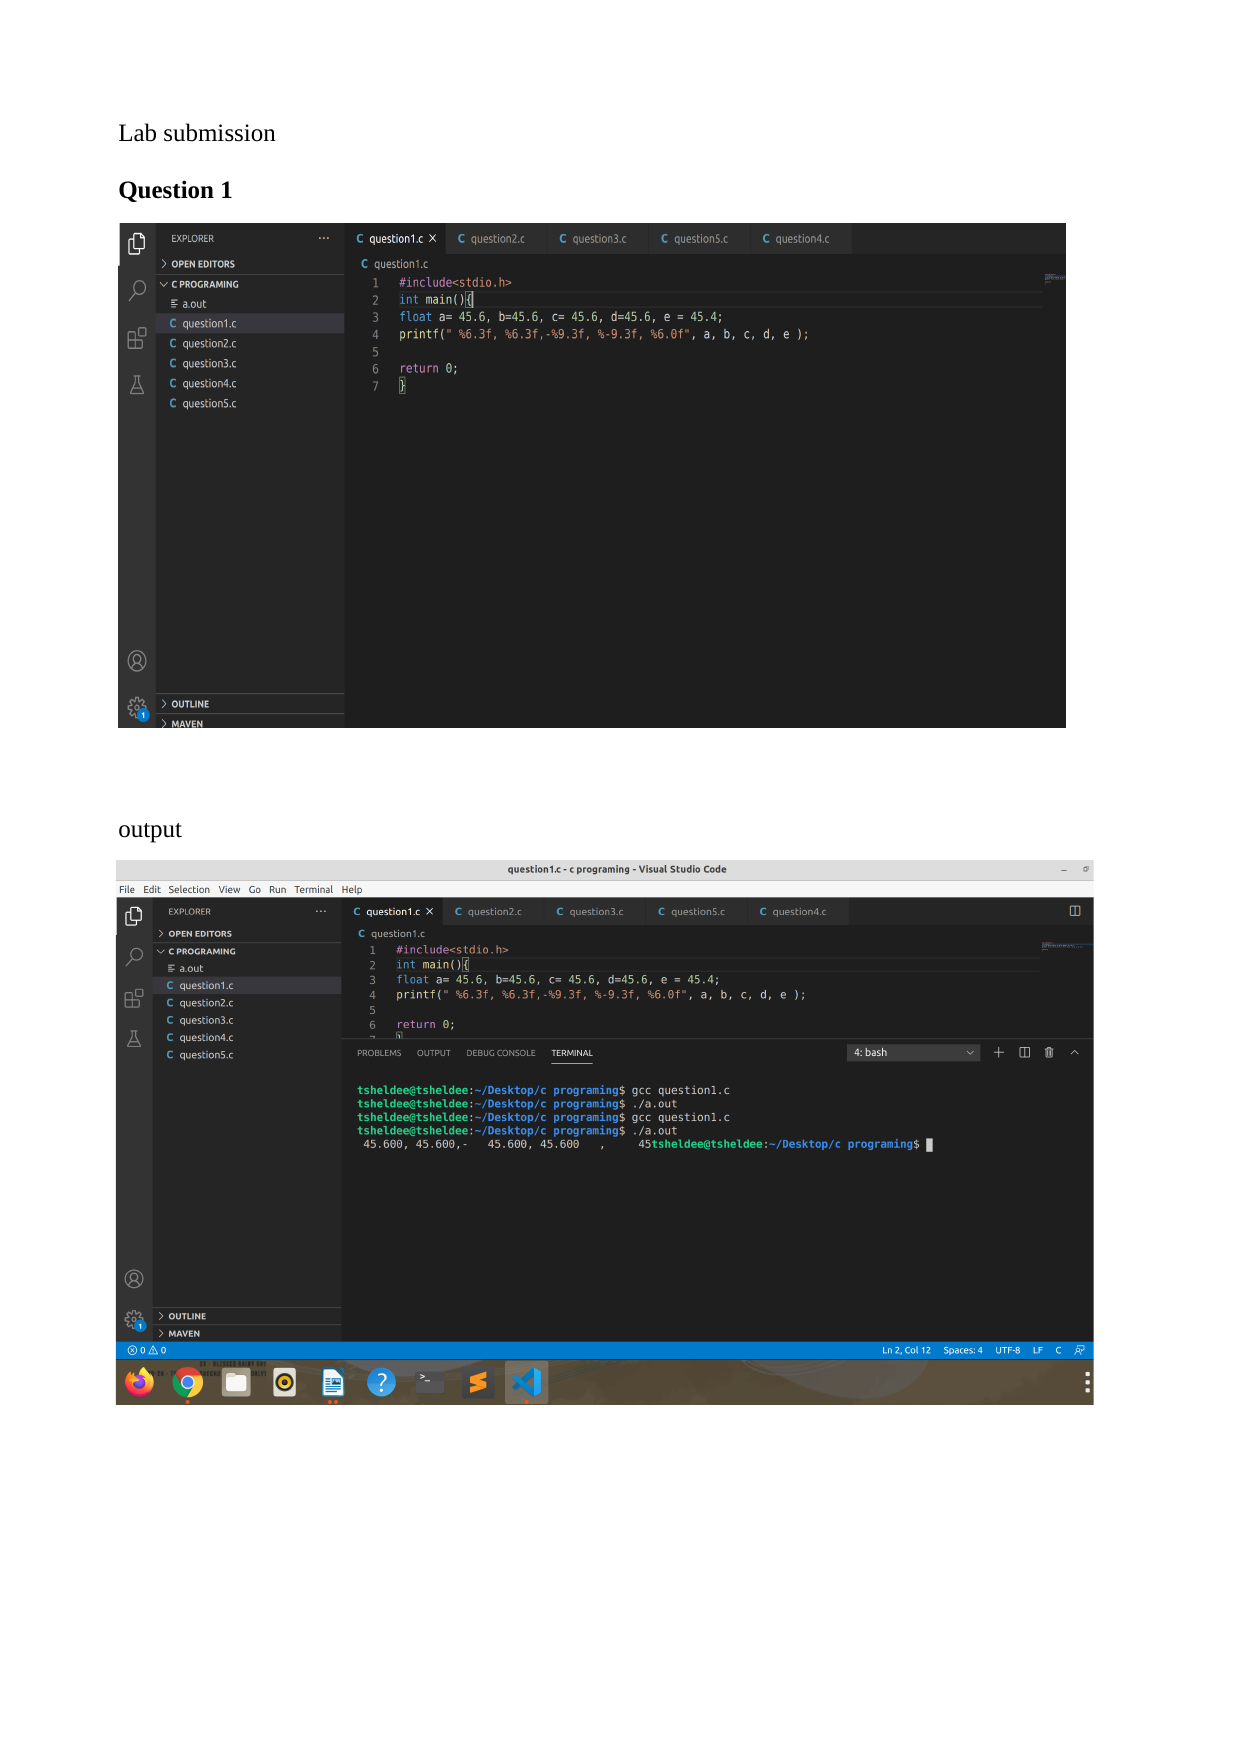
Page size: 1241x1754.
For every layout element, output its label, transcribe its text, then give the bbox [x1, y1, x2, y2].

text Lab submission [118, 118, 1122, 147]
picture [115, 860, 1094, 1405]
text Question 1 [118, 176, 1122, 204]
picture [118, 223, 1066, 728]
text output [118, 814, 1122, 842]
